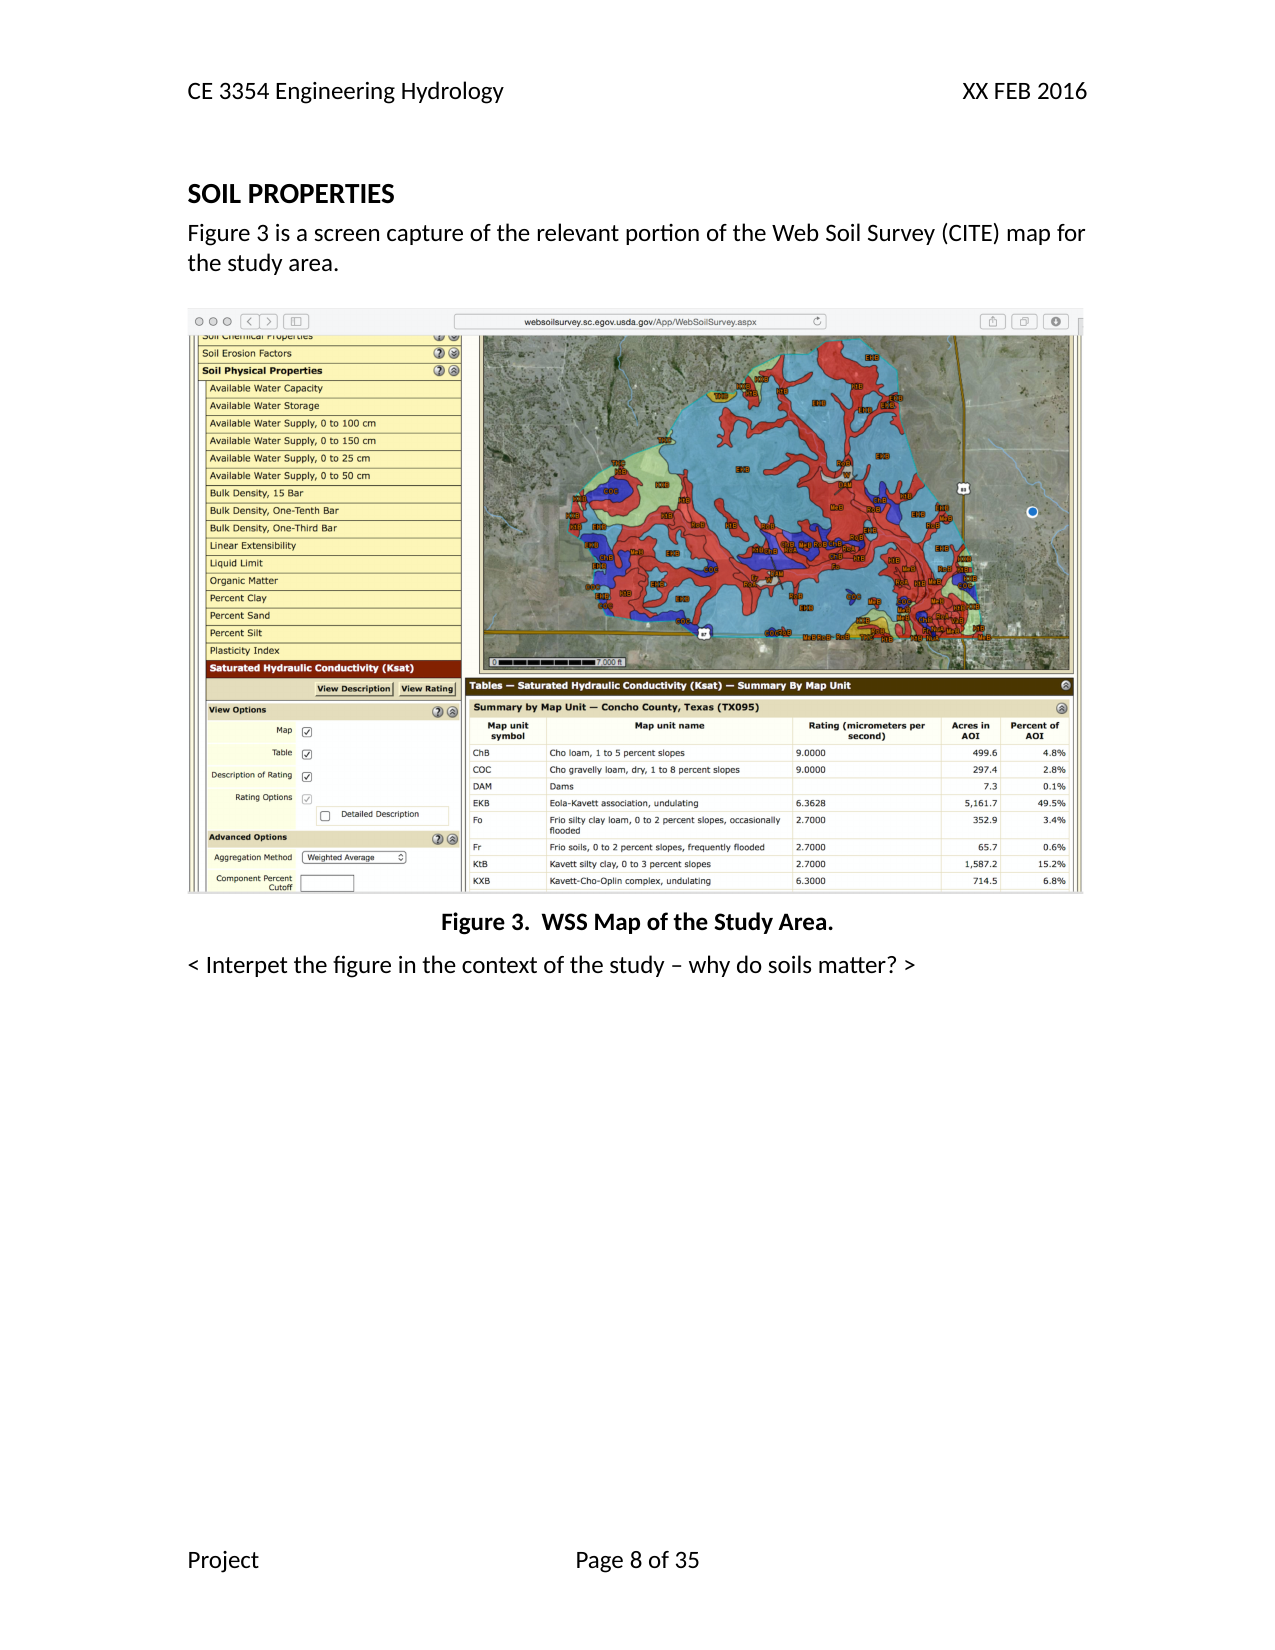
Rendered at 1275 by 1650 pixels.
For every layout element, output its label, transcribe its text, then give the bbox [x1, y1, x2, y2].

subtitle SOIL PROPERTIES [187, 175, 1087, 211]
picture [187, 308, 1084, 894]
text Figure 3 is a screen capture of the relevant portion of the Web Soil Survey (CITE) map for the study area. [187, 217, 1087, 278]
text < Interpet the figure in the context of the study – why do soils matter? > [187, 949, 1087, 980]
text Figure 3. WSS Map of the Study Area. [187, 906, 1087, 937]
